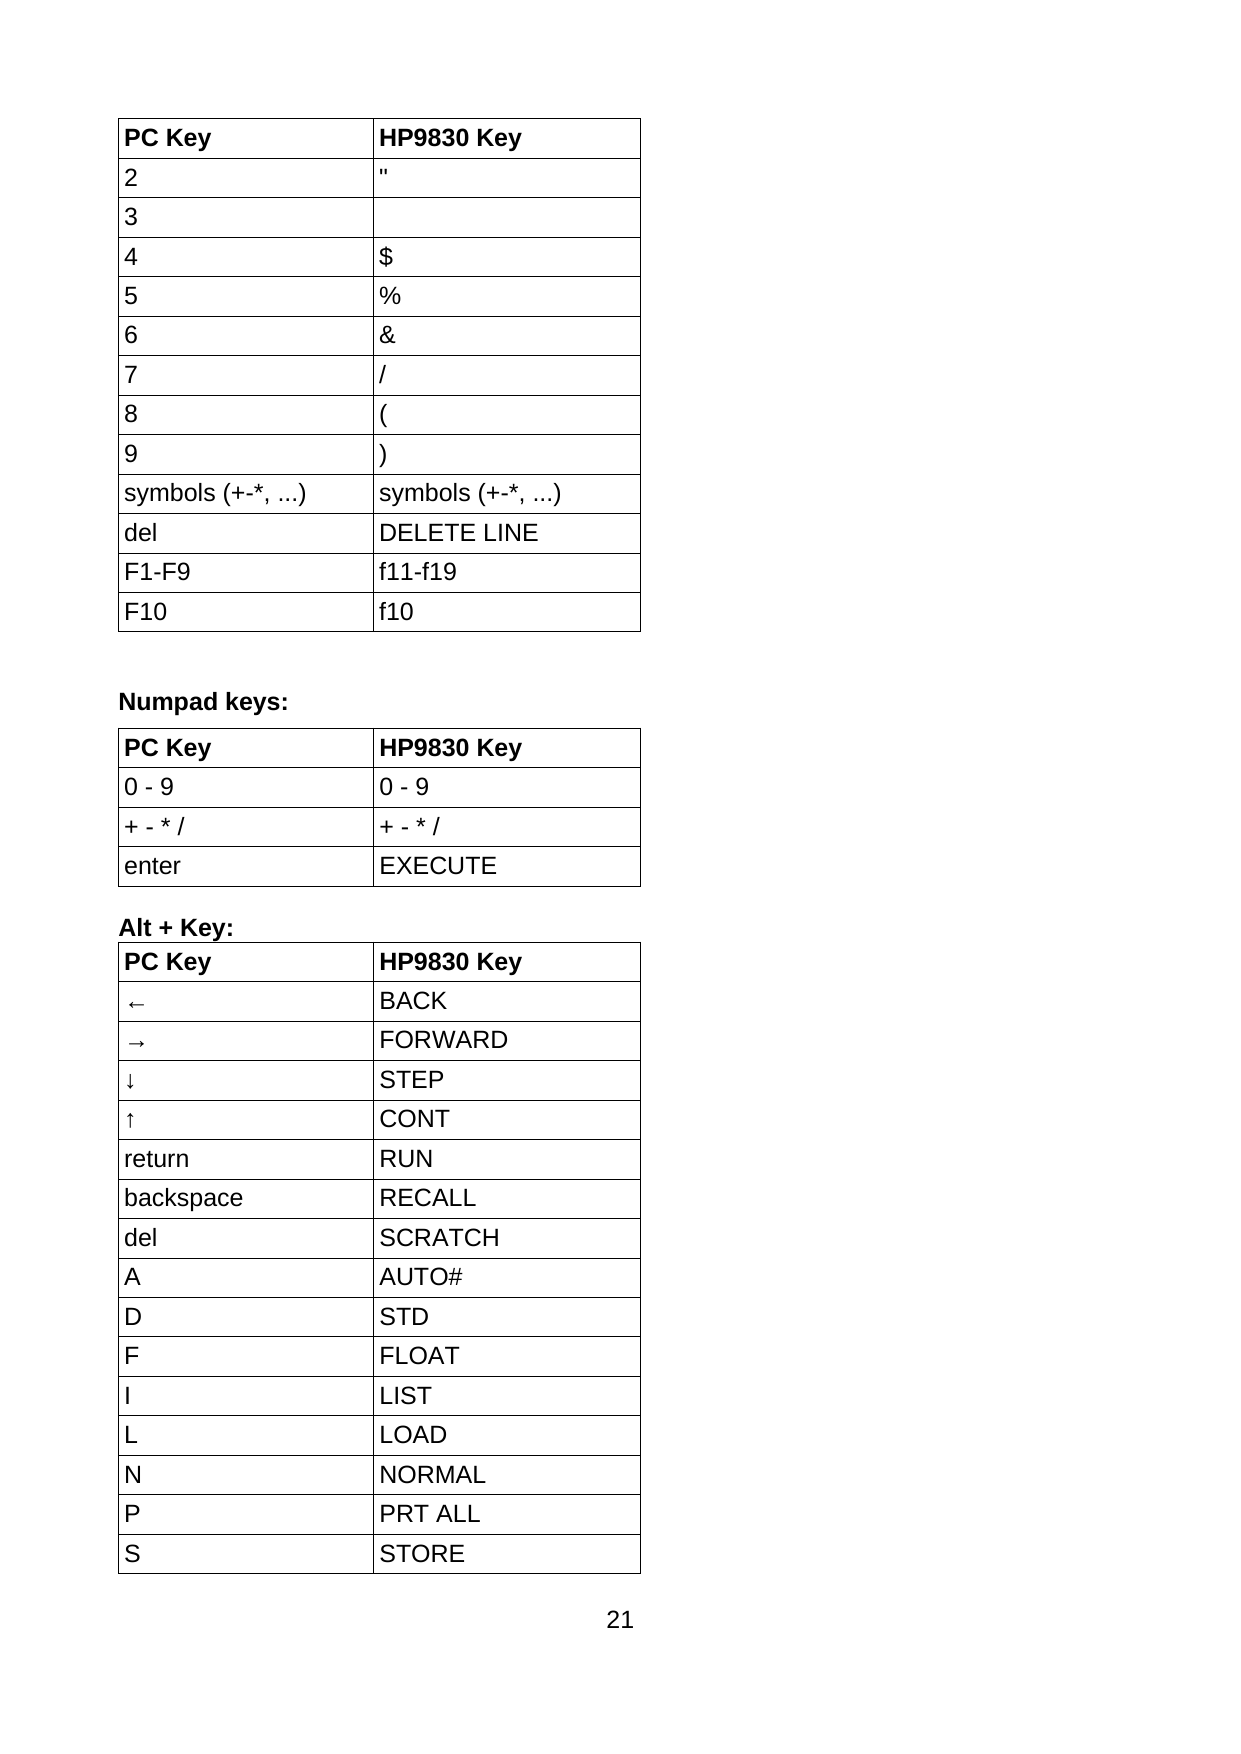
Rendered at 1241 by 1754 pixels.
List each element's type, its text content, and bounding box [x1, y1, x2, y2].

table_cell 0 - 9 [119, 768, 373, 807]
table_cell ↓ [119, 1061, 373, 1099]
table_header PC Key [119, 119, 373, 158]
table_cell NORMAL [374, 1456, 640, 1494]
table_cell D [119, 1298, 373, 1336]
table_cell % [374, 277, 640, 316]
table_cell I [119, 1377, 373, 1415]
table_cell f10 [374, 593, 640, 631]
table_cell 4 [119, 238, 373, 276]
table_cell RUN [374, 1140, 640, 1178]
table_cell STORE [374, 1535, 640, 1573]
table_cell 3 [119, 198, 373, 237]
table_cell backspace [119, 1180, 373, 1218]
table_cell 5 [119, 277, 373, 316]
table_cell F [119, 1337, 373, 1376]
table_cell 8 [119, 396, 373, 434]
table_cell LOAD [374, 1416, 640, 1455]
table_cell enter [119, 847, 373, 886]
table_header PC Key [119, 729, 373, 767]
table_cell + - * / [119, 808, 373, 846]
table_cell return [119, 1140, 373, 1178]
table_cell 7 [119, 356, 373, 394]
table_cell P [119, 1495, 373, 1534]
table_cell ↑ [119, 1101, 373, 1139]
table_cell LIST [374, 1377, 640, 1415]
table_header HP9830 Key [374, 119, 640, 158]
table_cell STD [374, 1298, 640, 1336]
table_cell SCRATCH [374, 1219, 640, 1257]
table_cell L [119, 1416, 373, 1455]
table_cell A [119, 1259, 373, 1297]
table_cell 9 [119, 435, 373, 473]
table_cell N [119, 1456, 373, 1494]
table_cell 6 [119, 317, 373, 355]
table_cell EXECUTE [374, 847, 640, 886]
table_header HP9830 Key [374, 729, 640, 767]
table_cell / [374, 356, 640, 394]
table_cell ) [374, 435, 640, 473]
table_cell DELETE LINE [374, 514, 640, 552]
text Numpad keys: [118, 687, 1122, 715]
text Alt + Key: [118, 914, 1122, 942]
table_cell FORWARD [374, 1022, 640, 1060]
table_cell ( [374, 396, 640, 434]
table_cell F1-F9 [119, 554, 373, 592]
table_cell $ [374, 238, 640, 276]
table_cell → [119, 1022, 373, 1060]
table_cell & [374, 317, 640, 355]
table_cell 0 - 9 [374, 768, 640, 807]
table_cell BACK [374, 982, 640, 1021]
table_cell STEP [374, 1061, 640, 1099]
table_cell f11-f19 [374, 554, 640, 592]
table_cell AUTO# [374, 1259, 640, 1297]
table_cell PRT ALL [374, 1495, 640, 1534]
table_cell del [119, 514, 373, 552]
table_cell RECALL [374, 1180, 640, 1218]
table_cell [374, 198, 640, 237]
table_cell " [374, 159, 640, 197]
table_header HP9830 Key [374, 943, 640, 981]
table_cell symbols (+-*, ...) [374, 475, 640, 513]
table_cell FLOAT [374, 1337, 640, 1376]
table_cell CONT [374, 1101, 640, 1139]
table_cell S [119, 1535, 373, 1573]
table_cell F10 [119, 593, 373, 631]
table_cell ← [119, 982, 373, 1021]
table_cell 2 [119, 159, 373, 197]
table_header PC Key [119, 943, 373, 981]
table_cell symbols (+-*, ...) [119, 475, 373, 513]
table_cell + - * / [374, 808, 640, 846]
table_cell del [119, 1219, 373, 1257]
